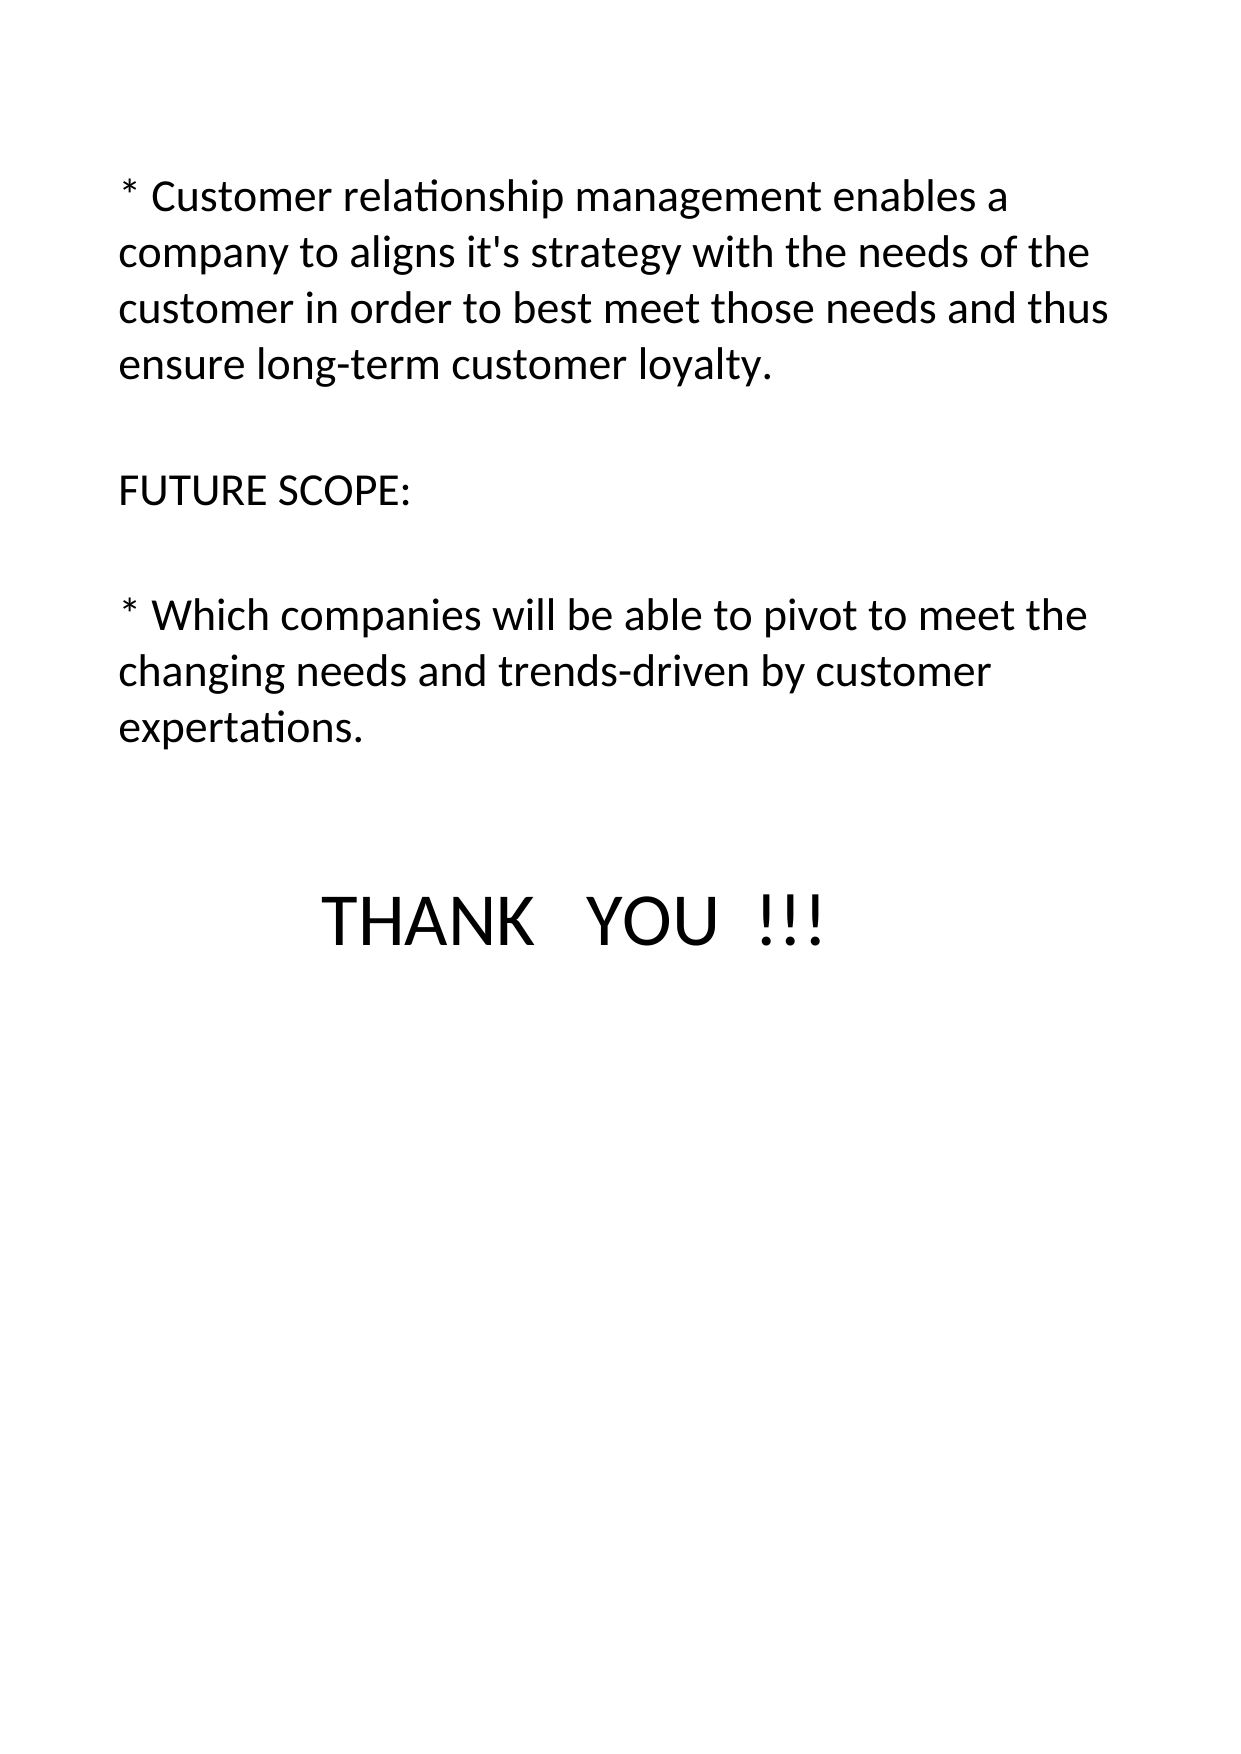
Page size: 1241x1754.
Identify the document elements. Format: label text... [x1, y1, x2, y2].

text THANK YOU !!! [118, 872, 1122, 964]
text * Customer relationship management enables a company to aligns it's strategy with the needs of the customer in order to best meet those needs and thus ensure long-term customer loyalty. [118, 167, 1122, 391]
text FUTURE SCOPE: [118, 460, 1122, 516]
text * Which companies will be able to pivot to meet the changing needs and trends-driven by customer expertations. [118, 586, 1122, 754]
